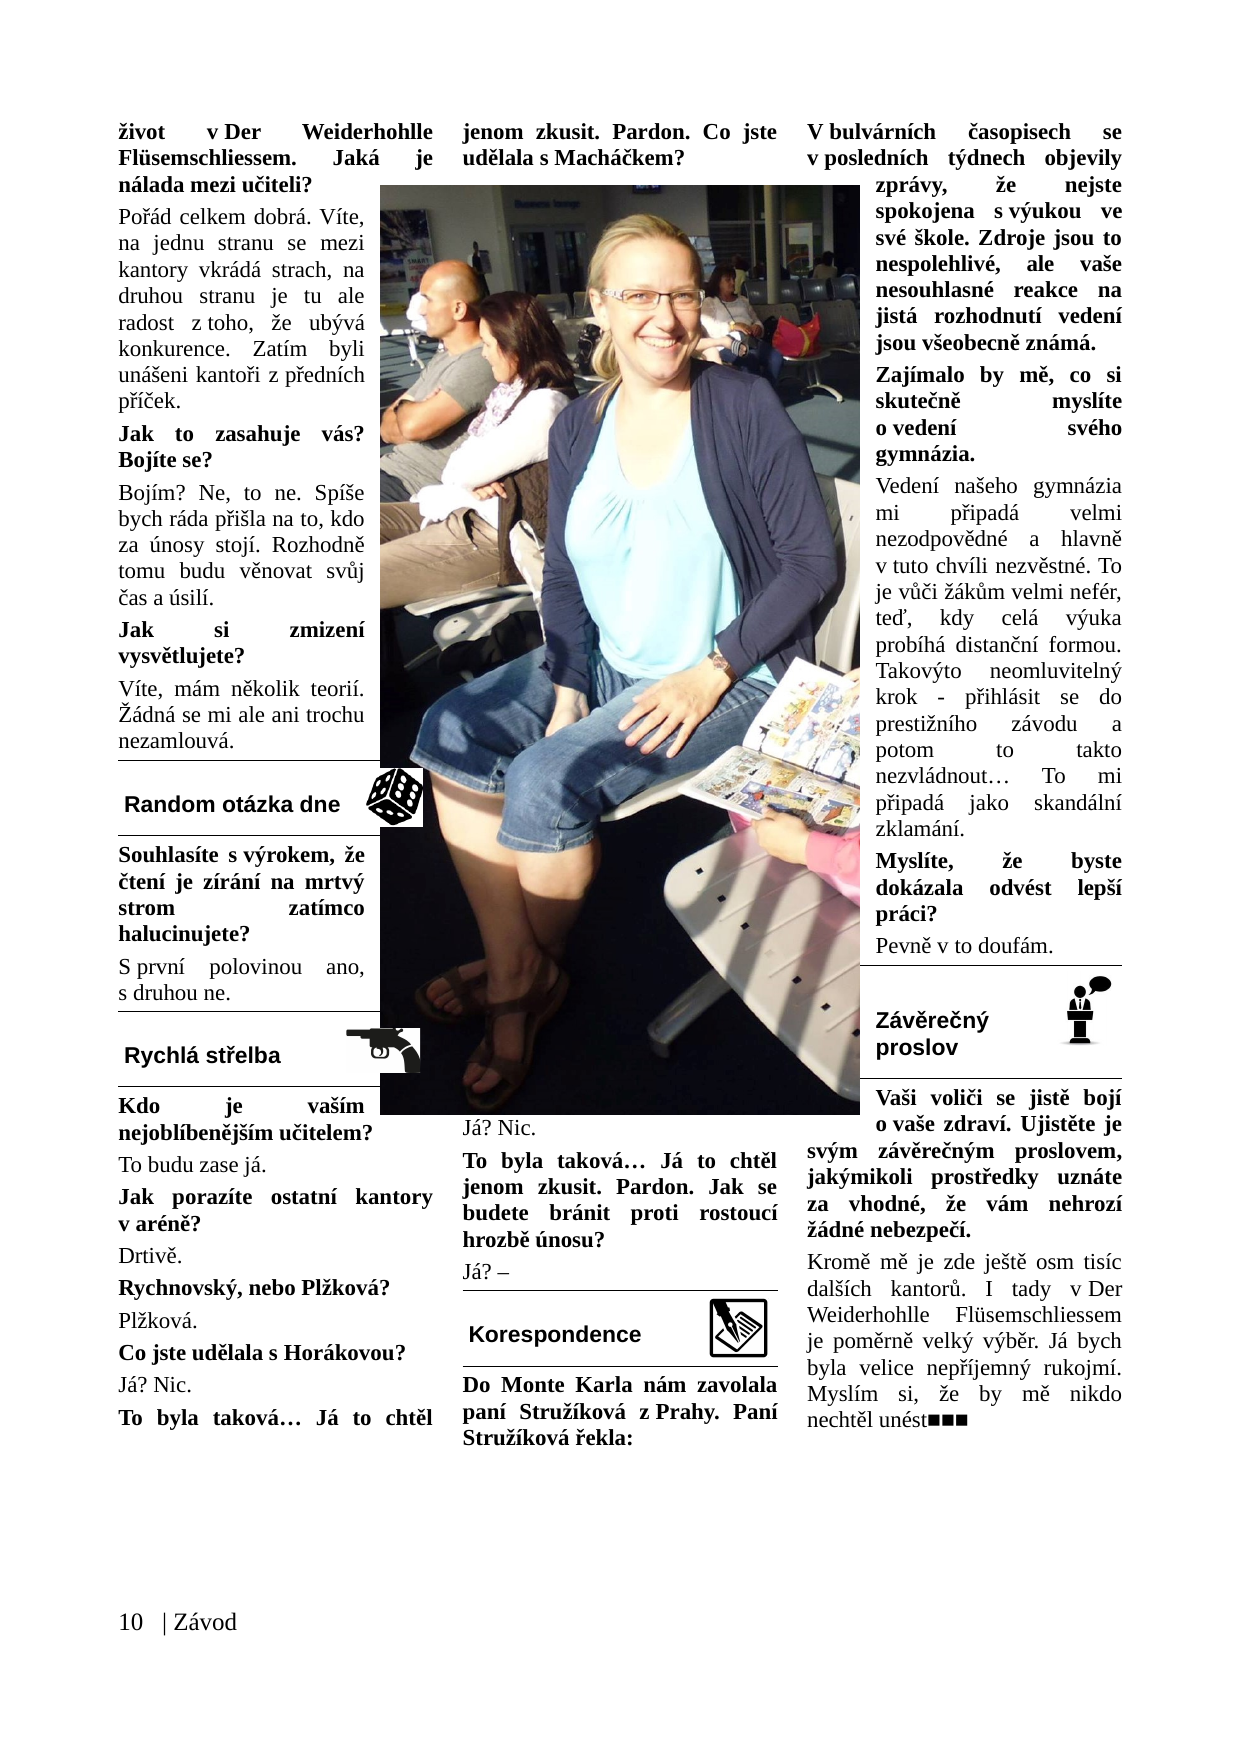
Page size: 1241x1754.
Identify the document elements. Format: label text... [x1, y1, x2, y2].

text Já? – [462, 1258, 777, 1284]
picture [709, 1298, 769, 1358]
text Vedení našeho gymnázia mi připadá velmi nezodpovědné a hlavně v tuto chvíli nezvěstné. To je vůči žákům velmi nefér, teď, kdy celá výuka probíhá distanční formou. Takovýto neomluvitelný krok - přihlásit se do prestižního závodu a potom to takto nezvládnout… To mi připadá jako skandální zklamání. [853, 473, 1122, 842]
table_header Rychlá střelba [118, 1012, 386, 1086]
text Já? Nic. [462, 1115, 777, 1141]
text V bulvárních časopisech se v posledních týdnech objevily zprávy, že nejste spokojena s výukou ve své škole. Zdroje jsou to nespolehlivé, ale vaše nesouhlasné reakce na jistá rozhodnutí vedení jsou všeobecně známá. [807, 118, 1122, 355]
text To byla taková… Já to chtěl jenom zkusit. Pardon. Jak se budete bránit proti rostoucí hrozbě únosu? [462, 1147, 777, 1252]
text Myslíte, že byste dokázala odvést lepší práci? [853, 847, 1122, 927]
text Zajímalo by mě, co si skutečně myslíte o vedení svého gymnázia. [853, 361, 1122, 467]
text Kdo je vaším nejoblíbenějším učitelem? [118, 1092, 433, 1145]
table_header Random otázka dne [118, 761, 386, 835]
text [462, 177, 777, 185]
text To byla taková… Já to chtěl [118, 1403, 433, 1430]
text Jak si zmizení vysvětlujete? [118, 616, 386, 669]
text Plžková. [118, 1307, 433, 1333]
text Souhlasíte s výrokem, že čtení je zírání na mrtvý strom zatímco halucinujete? [118, 841, 386, 947]
text Jak porazíte ostatní kantory v aréně? [118, 1183, 433, 1236]
text Bojím? Ne, to ne. Spíše bych ráda přišla na to, kdo za únosy stojí. Rozhodně tomu budu věnovat svůj čas a úsilí. [118, 478, 386, 610]
text Jak to zasahuje vás? Bojíte se? [118, 420, 386, 473]
text život v Der Weiderhohlle Flüsemschliessem. Jaká je nálada mezi učiteli? [118, 118, 433, 197]
picture [346, 185, 853, 1115]
text Víte, mám několik teorií. Žádná se mi ale ani trochu nezamlouvá. [118, 675, 386, 754]
text S první polovinou ano, s druhou ne. [118, 953, 386, 1005]
text Co jste udělala s Horákovou? [118, 1339, 433, 1365]
table_header Korespondence [463, 1291, 777, 1366]
picture [1057, 971, 1116, 1046]
text jenom zkusit. Pardon. Co jste udělala s Macháčkem? [462, 118, 777, 171]
text Drtivě. [118, 1242, 433, 1268]
text Pořád celkem dobrá. Víte, na jednu stranu se mezi kantory vkrádá strach, na druhou stranu je tu ale radost z toho, že ubývá konkurence. Zatím byli unášeni kantoři z předních příček. [118, 203, 386, 414]
text Pevně v to doufám. [853, 932, 1122, 959]
text Kromě mě je zde ještě osm tisíc dalších kantorů. I tady v Der Weiderhohlle Flüsemschliessem je poměrně velký výběr. Já bych byla velice nepříjemný rukojmí. Myslím si, že by mě nikdo nechtěl unést■■■ [807, 1248, 1122, 1433]
text To budu zase já. [118, 1151, 433, 1177]
text Vaši voliči se jistě bojí o vaše zdraví. Ujistěte je svým závěrečným proslovem, jakýmikoli prostředky uznáte za vhodné, že vám nehrozí žádné nebezpečí. [807, 1084, 1122, 1242]
text Rychnovský, nebo Plžková? [118, 1274, 433, 1301]
table_header Závěrečný proslov [853, 966, 1122, 1078]
text Do Monte Karla nám zavolala paní Stružíková z Prahy. Paní Stružíková řekla: [462, 1372, 777, 1451]
text Já? Nic. [118, 1371, 433, 1398]
